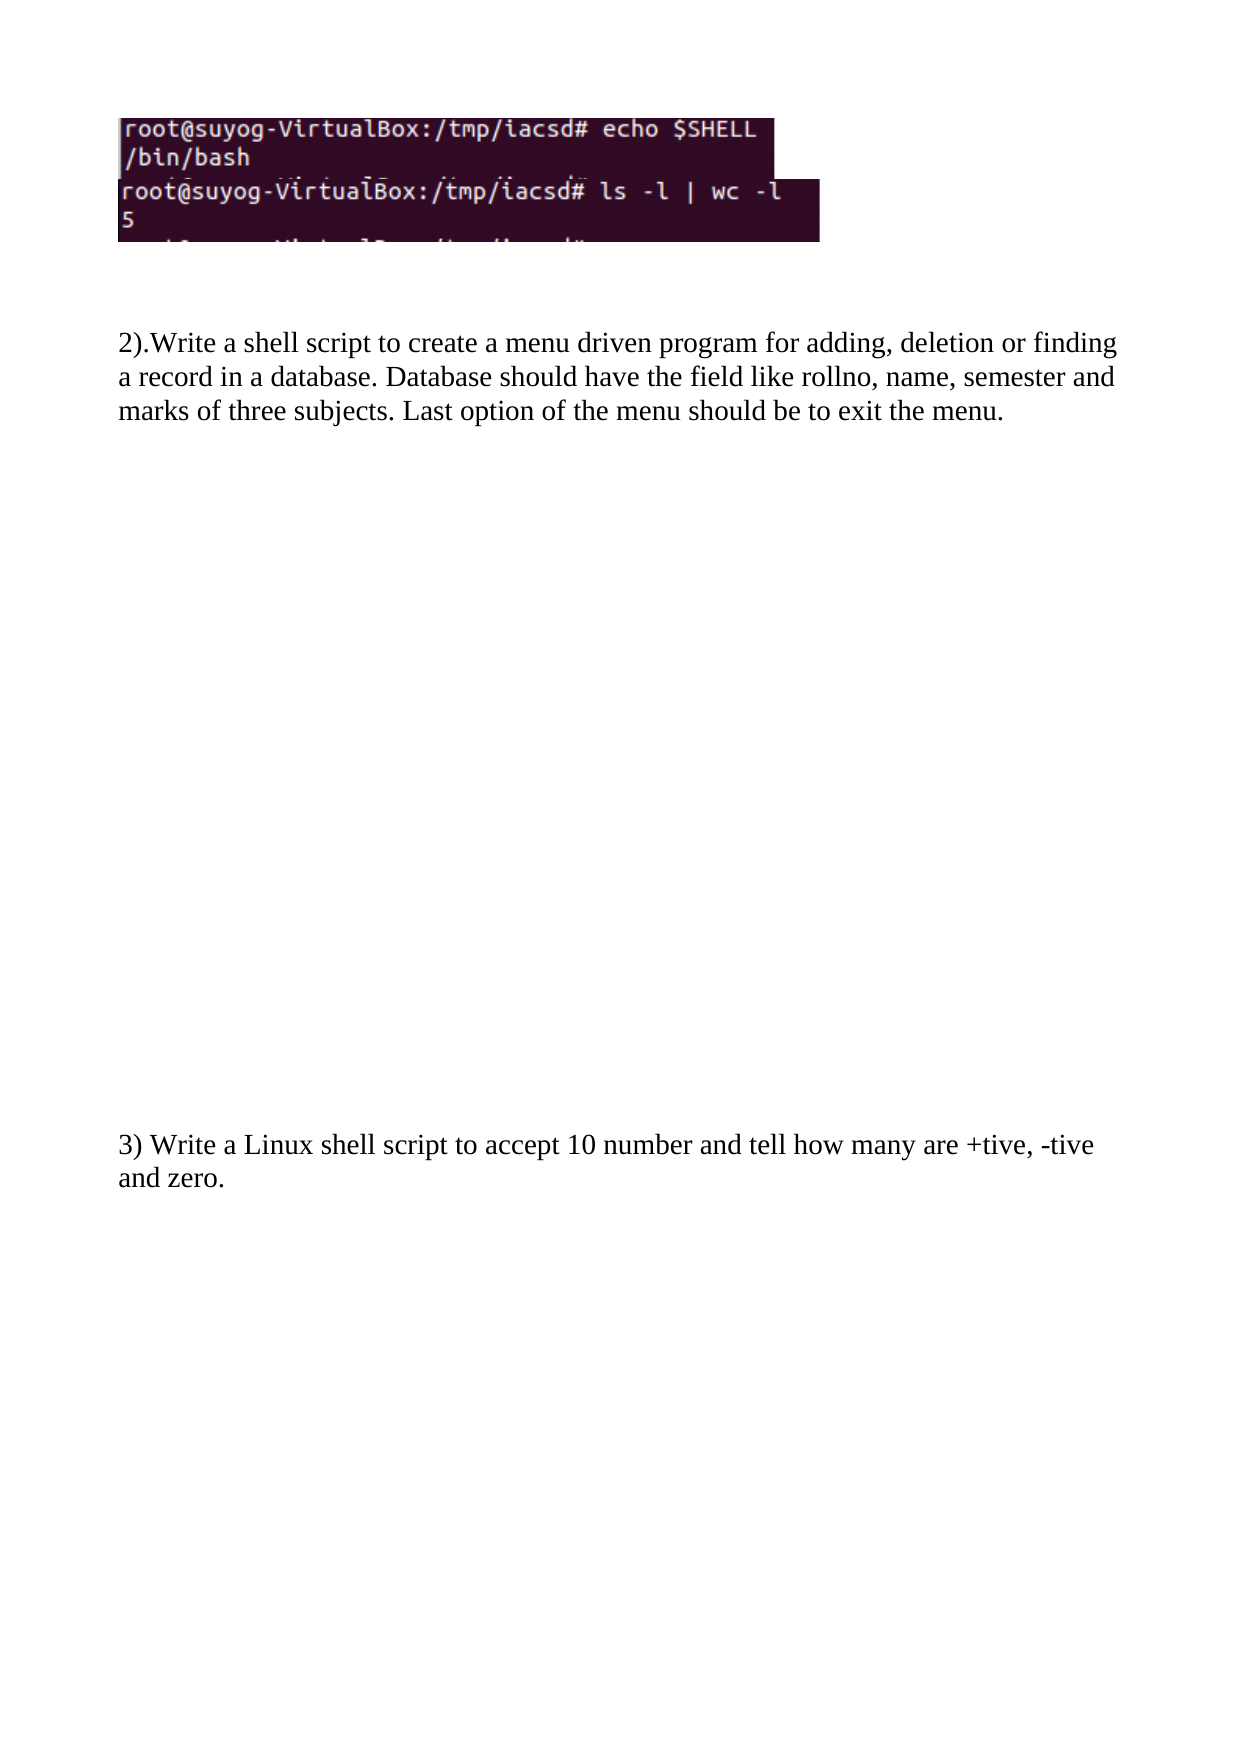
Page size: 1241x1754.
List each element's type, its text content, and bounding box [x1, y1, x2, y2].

text 3) Write a Linux shell script to accept 10 number and tell how many are +tive, -tive and zero. [118, 1127, 1122, 1194]
text 2).Write a shell script to create a menu driven program for adding, deletion or finding a record in a database. Database should have the field like rollno, name, semester and marks of three subjects. Last option of the menu should be to exit the menu. [118, 326, 1122, 426]
